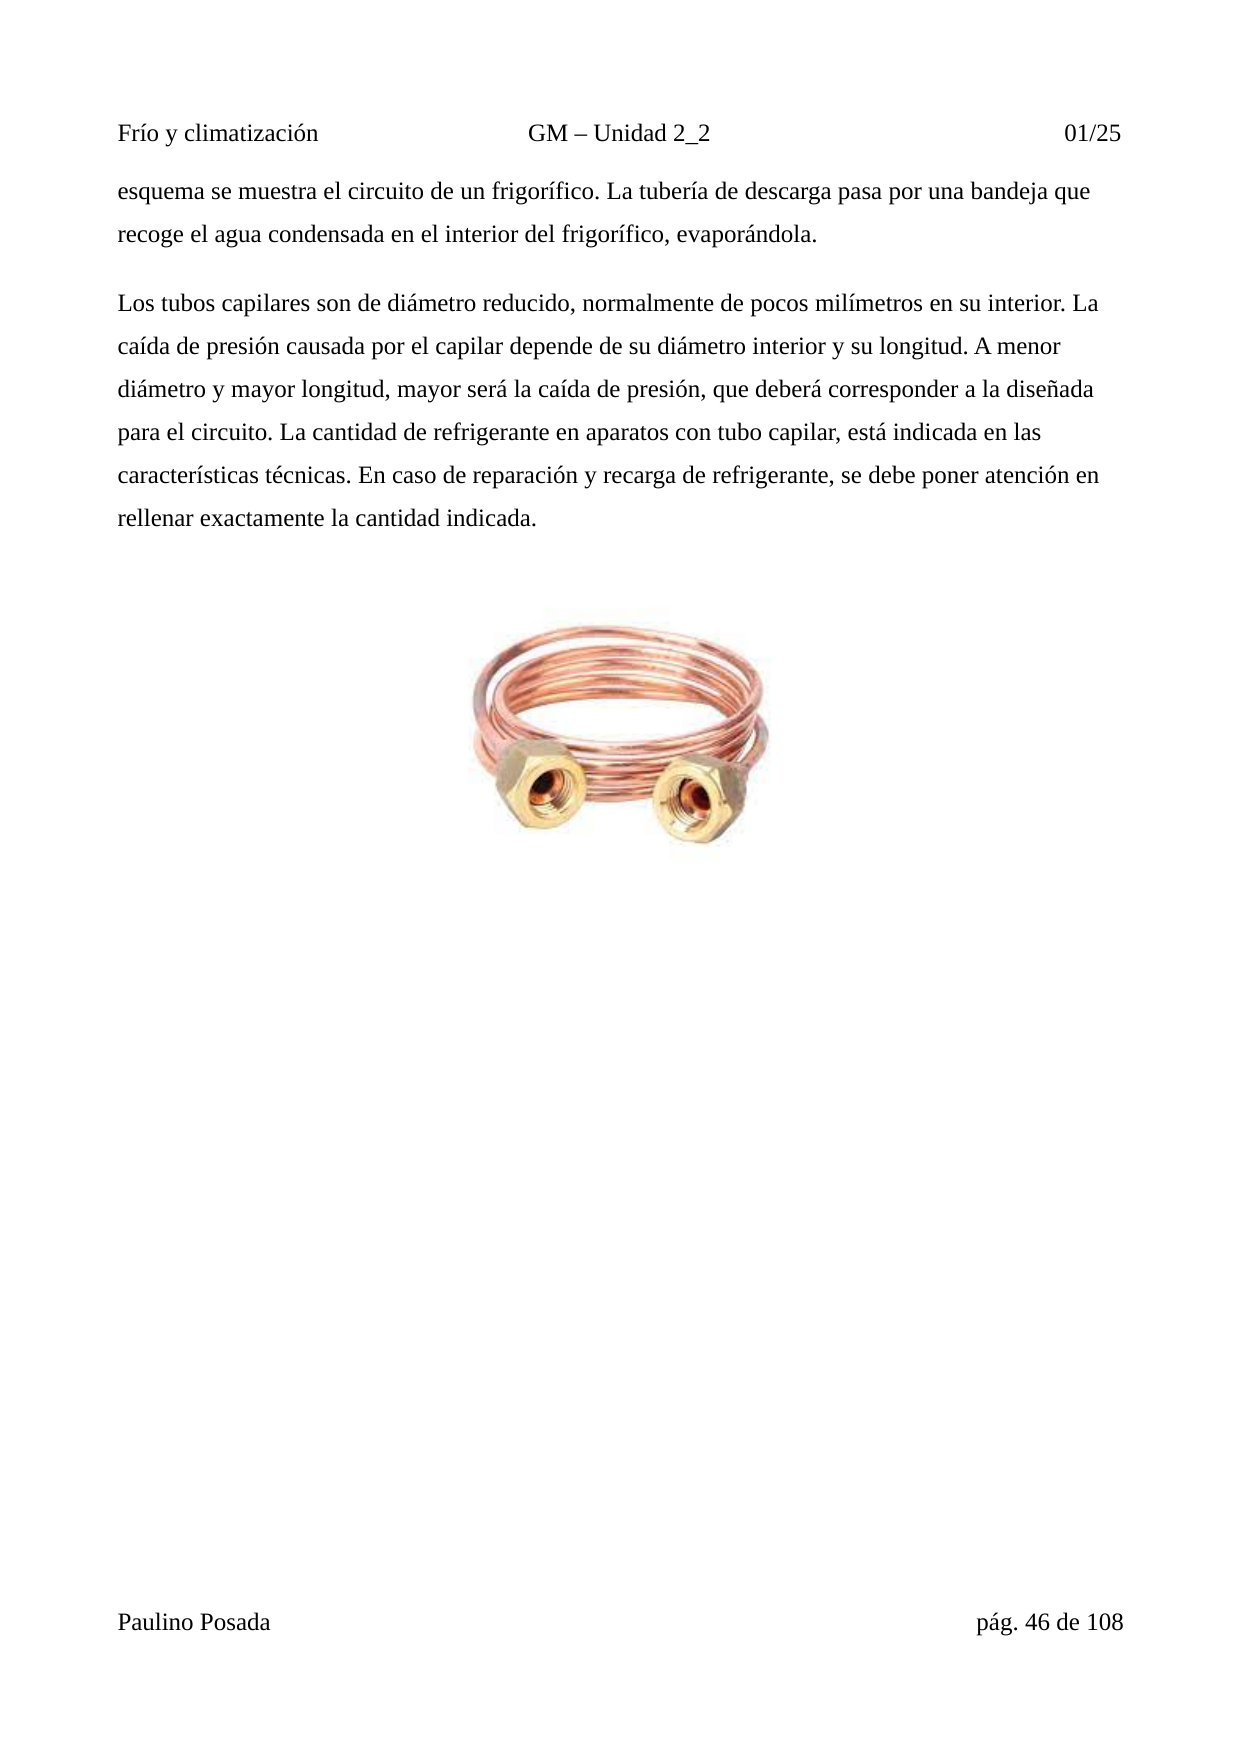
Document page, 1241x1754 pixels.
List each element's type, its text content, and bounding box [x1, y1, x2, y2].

text esquema se muestra el circuito de un frigorífico. La tubería de descarga pasa por una bandeja que recoge el agua condensada en el interior del frigorífico, evaporándola. [117, 176, 1123, 248]
text Los tubos capilares son de diámetro reducido, normalmente de pocos milímetros en su interior. La caída de presión causada por el capilar depende de su diámetro interior y su longitud. A menor diámetro y mayor longitud, mayor será la caída de presión, que deberá corresponder a la diseñada para el circuito. La cantidad de refrigerante en aparatos con tubo capilar, está indicada en las características técnicas. En caso de reparación y recarga de refrigerante, se debe poner atención en rellenar exactamente la cantidad indicada. [117, 288, 1123, 532]
picture [444, 558, 797, 911]
